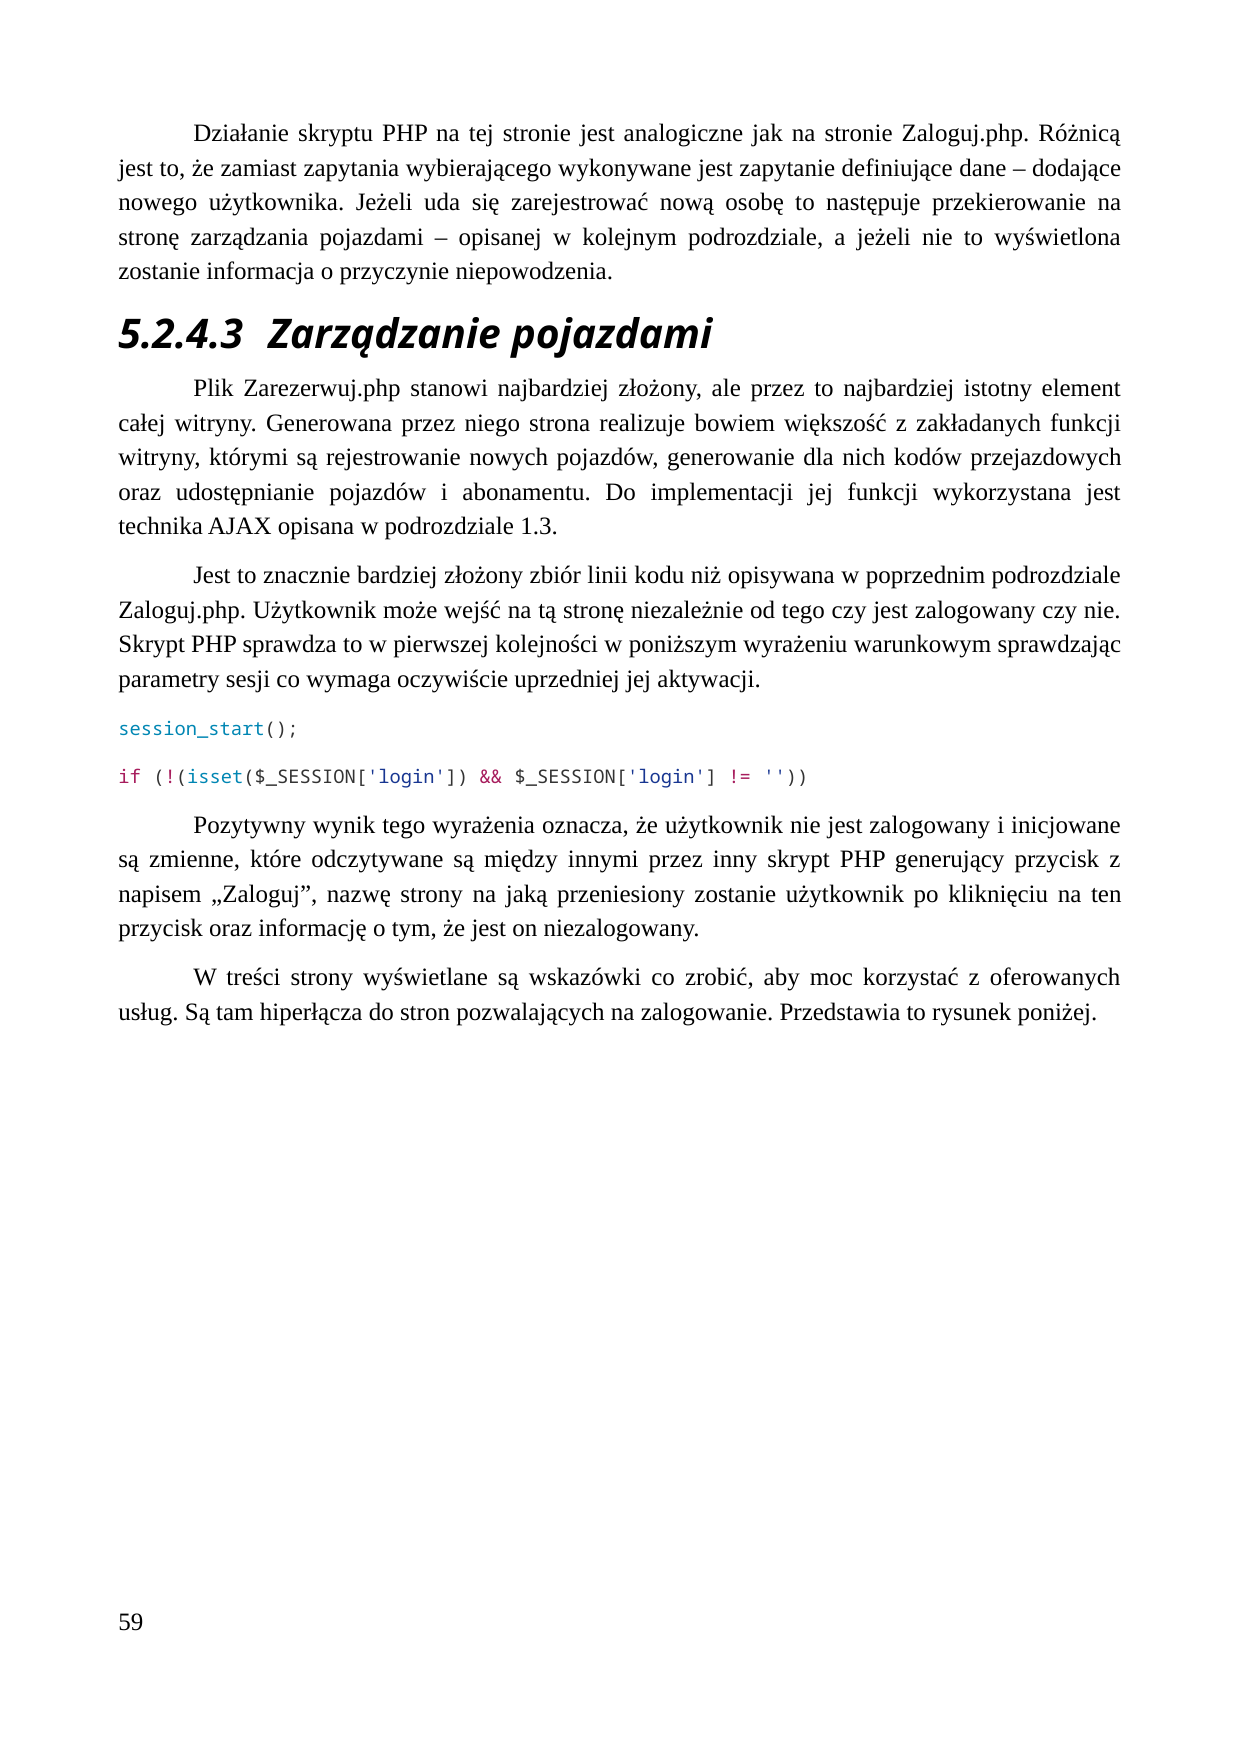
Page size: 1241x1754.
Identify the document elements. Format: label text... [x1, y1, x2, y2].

text session_start(); [118, 713, 1122, 741]
text Jest to znacznie bardziej złożony zbiór linii kodu niż opisywana w poprzednim podrozdziale Zaloguj.php. Użytkownik może wejść na tą stronę niezależnie od tego czy jest zalogowany czy nie. Skrypt PHP sprawdza to w pierwszej kolejności w poniższym wyrażeniu warunkowym sprawdzając parametry sesji co wymaga oczywiście uprzedniej jej aktywacji. [118, 560, 1122, 692]
text W treści strony wyświetlane są wskazówki co zrobić, aby moc korzystać z oferowanych usług. Są tam hiperłącza do stron pozwalających na zalogowanie. Przedstawia to rysunek poniżej. [118, 962, 1122, 1026]
text Działanie skryptu PHP na tej stronie jest analogiczne jak na stronie Zaloguj.php. Różnicą jest to, że zamiast zapytania wybierającego wykonywane jest zapytanie definiujące dane – dodające nowego użytkownika. Jeżeli uda się zarejestrować nową osobę to następuje przekierowanie na stronę zarządzania pojazdami – opisanej w kolejnym podrozdziale, a jeżeli nie to wyświetlona zostanie informacja o przyczynie niepowodzenia. [118, 118, 1122, 285]
text Pozytywny wynik tego wyrażenia oznacza, że użytkownik nie jest zalogowany i inicjowane są zmienne, które odczytywane są między innymi przez inny skrypt PHP generujący przycisk z napisem „Zaloguj”, nazwę strony na jaką przeniesiony zostanie użytkownik po kliknięciu na ten przycisk oraz informację o tym, że jest on niezalogowany. [118, 810, 1122, 942]
subtitle Zarządzanie pojazdami [118, 305, 1122, 361]
text Plik Zarezerwuj.php stanowi najbardziej złożony, ale przez to najbardziej istotny element całej witryny. Generowana przez niego strona realizuje bowiem większość z zakładanych funkcji witryny, którymi są rejestrowanie nowych pojazdów, generowanie dla nich kodów przejazdowych oraz udostępnianie pojazdów i abonamentu. Do implementacji jej funkcji wykorzystana jest technika AJAX opisana w podrozdziale 1.3. [118, 373, 1122, 540]
text if (!(isset($_SESSION['login']) && $_SESSION['login'] != '')) [118, 761, 1122, 790]
